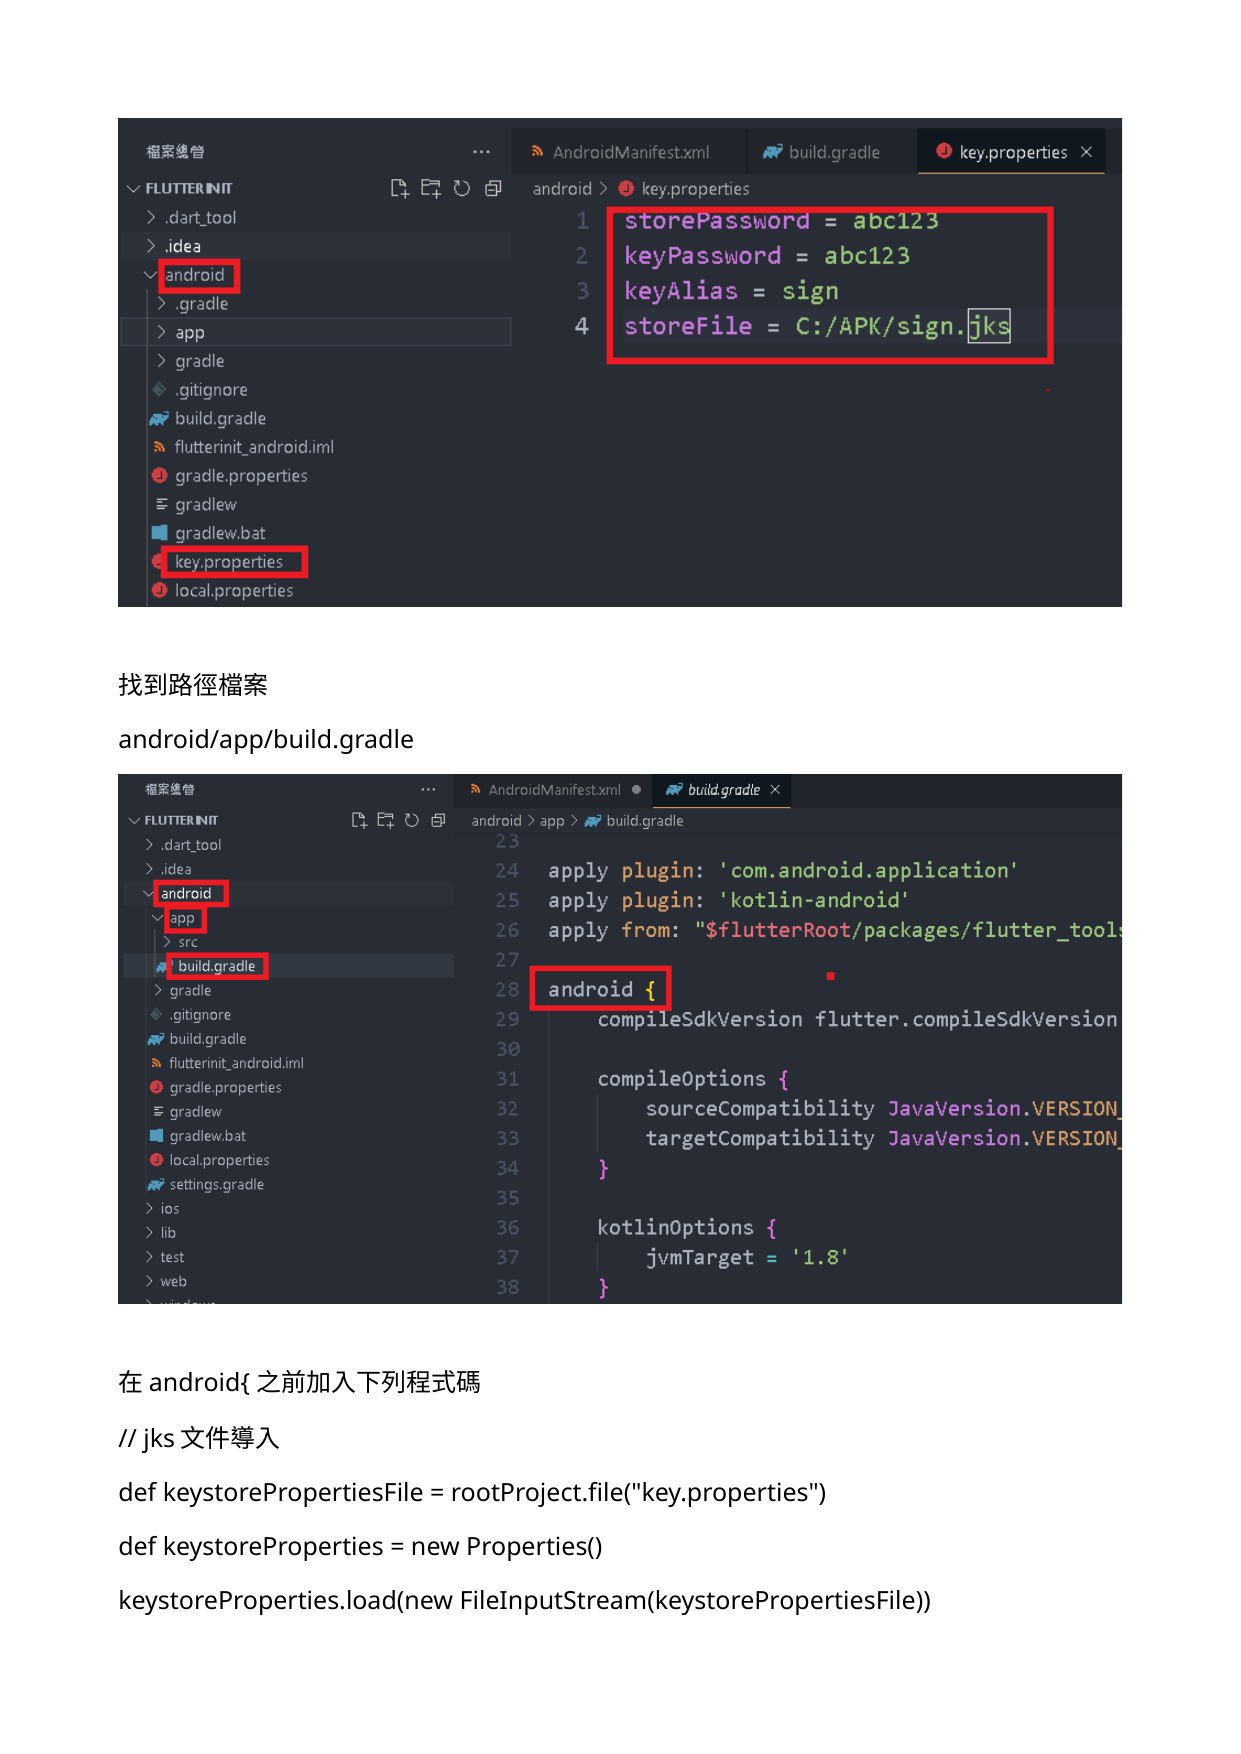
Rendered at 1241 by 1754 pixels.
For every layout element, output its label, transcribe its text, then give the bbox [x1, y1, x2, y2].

text android/app/build.gradle [118, 721, 1122, 756]
text keystoreProperties.load(new FileInputStream(keystorePropertiesFile)) [118, 1582, 1122, 1617]
text def keystoreProperties = new Properties() [118, 1529, 1122, 1563]
picture [118, 118, 1123, 607]
text def keystorePropertiesFile = rootProject.file("key.properties") [118, 1475, 1122, 1509]
text // jks文件導入 [118, 1419, 1122, 1455]
text 在 android{ 之前加入下列程式碼 [118, 1362, 1122, 1399]
text 找到路徑檔案 [118, 665, 1122, 701]
picture [118, 774, 1123, 1304]
